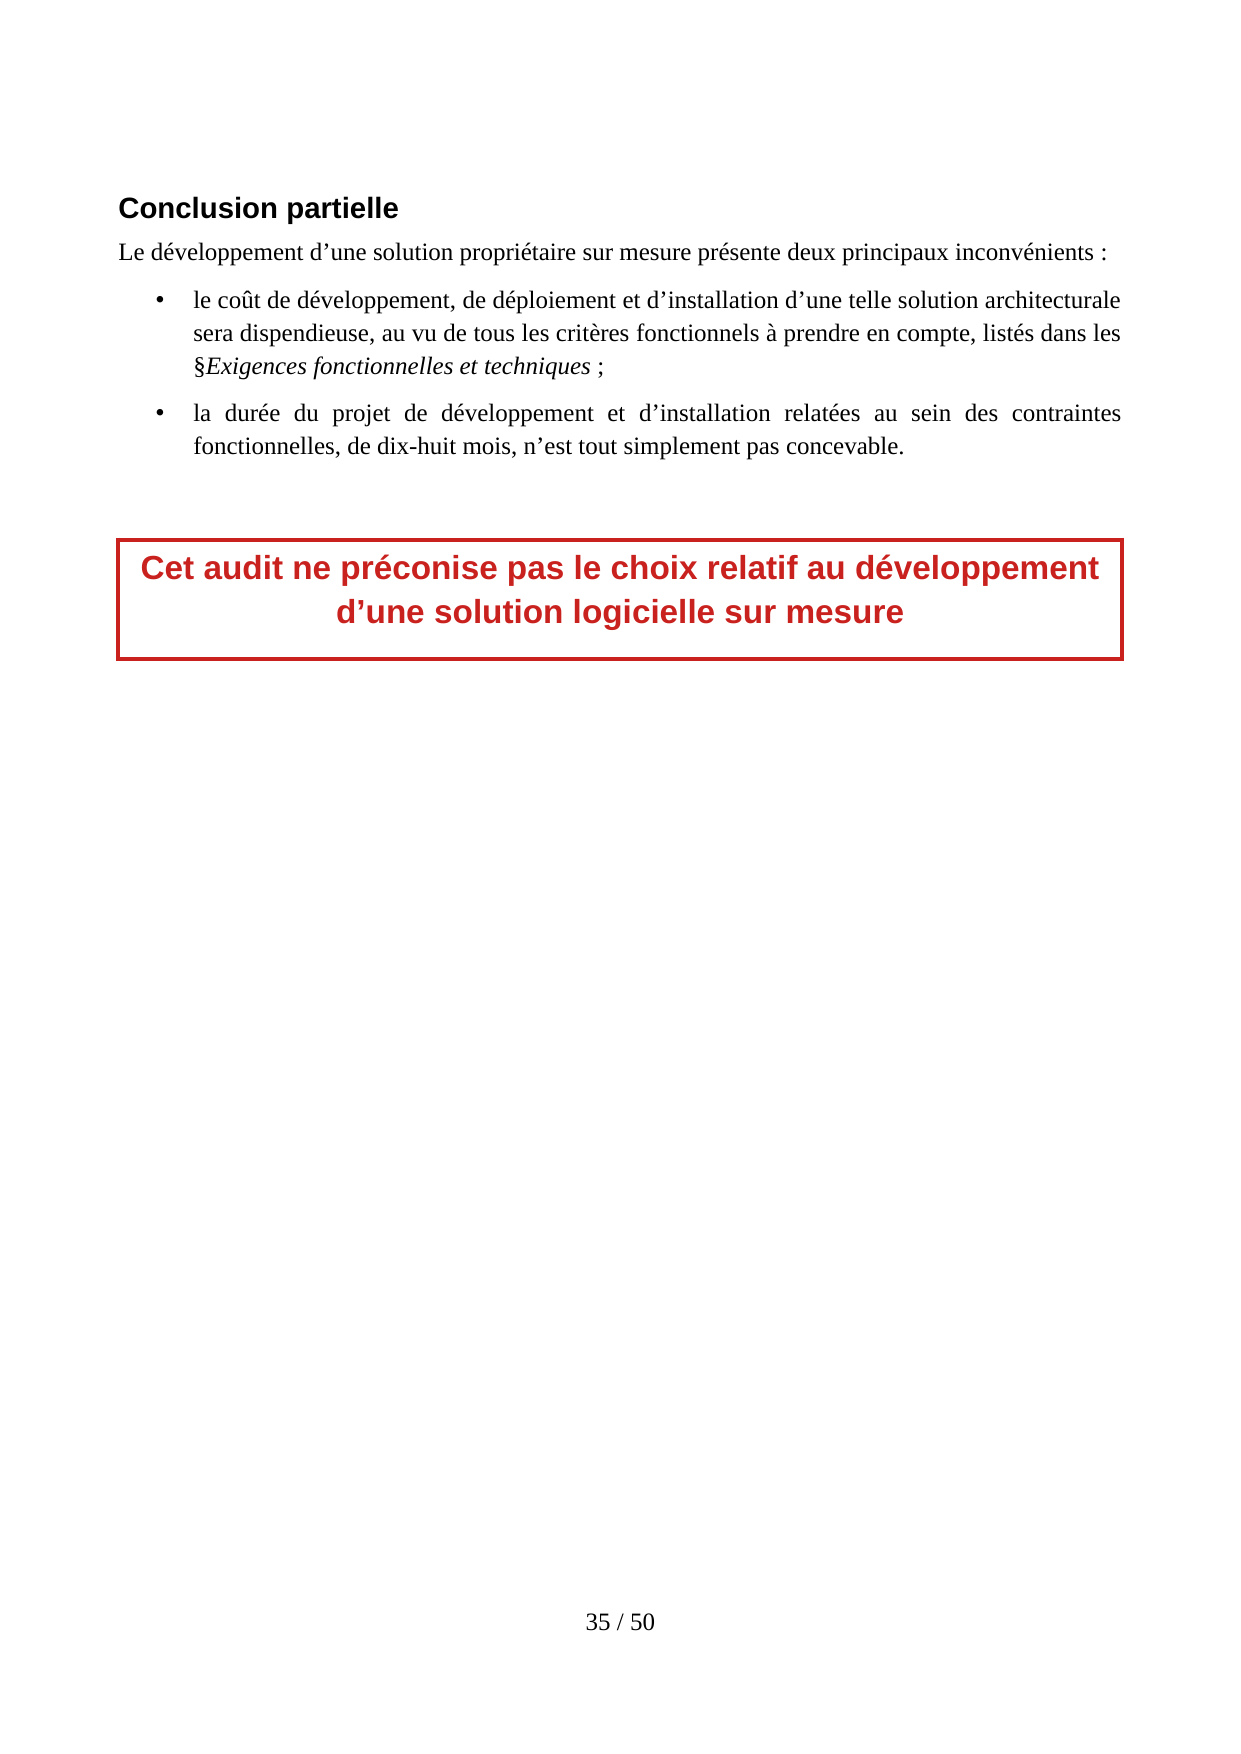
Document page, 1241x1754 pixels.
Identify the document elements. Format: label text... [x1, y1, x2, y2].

text Le développement d’une solution propriétaire sur mesure présente deux principaux inconvénients : [118, 237, 1122, 266]
list la durée du projet de développement et d’installation relatées au sein des contraintes fonctionnelles, de dix-huit mois, n’est tout simplement pas concevable. [156, 398, 1122, 460]
subtitle Conclusion partielle [118, 191, 1122, 225]
list le coût de développement, de déploiement et d’installation d’une telle solution architecturale sera dispendieuse, au vu de tous les critères fonctionnels à prendre en compte, listés dans les §Exigences fonctionnelles et techniques ; [156, 285, 1122, 379]
table_header Cet audit ne préconise pas le choix relatif au développement d’une solution logicielle sur mesure [120, 542, 1120, 656]
